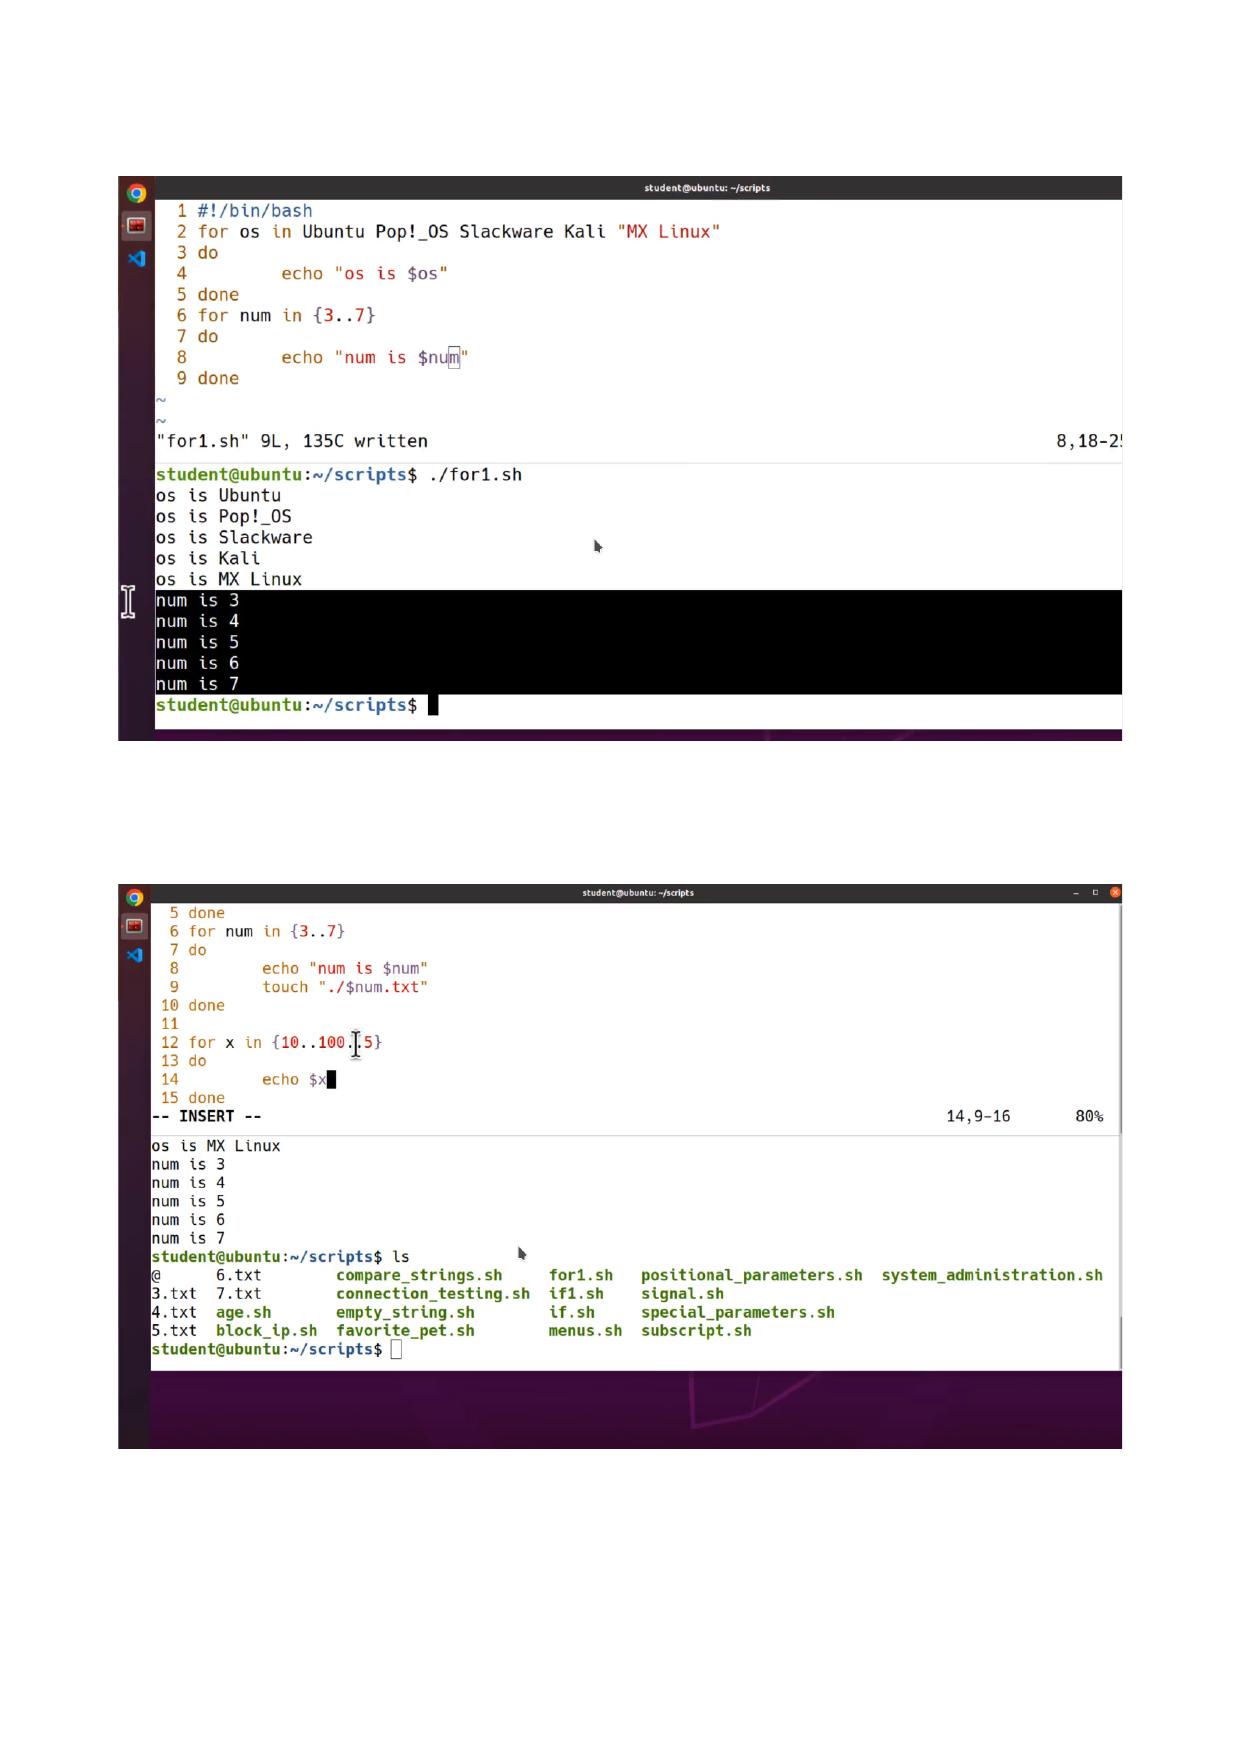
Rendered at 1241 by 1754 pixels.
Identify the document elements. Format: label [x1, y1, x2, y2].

picture [118, 176, 1123, 741]
picture [118, 884, 1123, 1449]
